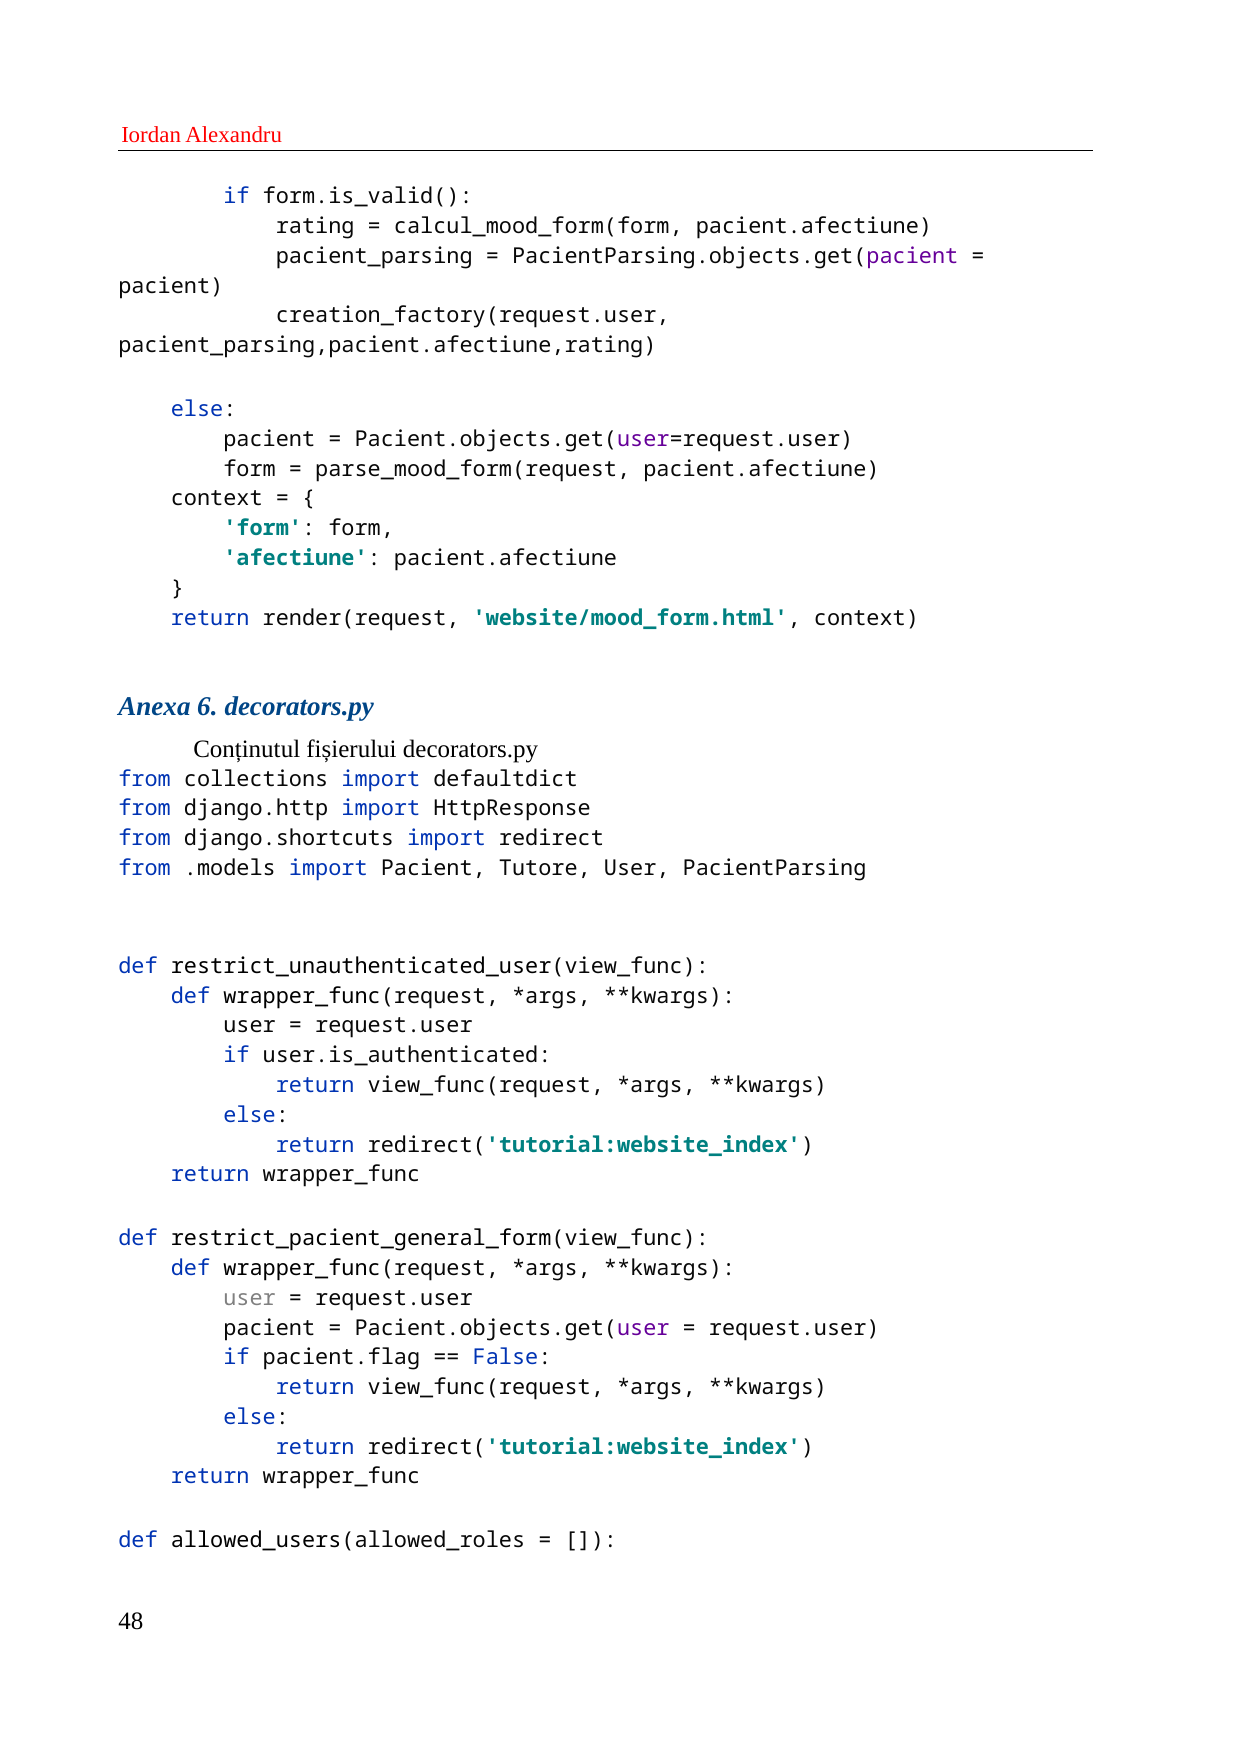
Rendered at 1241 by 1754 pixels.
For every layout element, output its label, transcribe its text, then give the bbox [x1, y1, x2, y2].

text from collections import defaultdict from django.http import HttpResponse from django.shortcuts import redirect from .models import Pacient, Tutore, User, PacientParsing def restrict_unauthenticated_user(view_func): def wrapper_func(request, *args, **kwargs): user = request.user if user.is_authenticated: return view_func(request, *args, **kwargs) else: return redirect('tutorial:website_index') return wrapper_func def restrict_pacient_general_form(view_func): def wrapper_func(request, *args, **kwargs): user = request.user pacient = Pacient.objects.get(user = request.user) if pacient.flag == False: return view_func(request, *args, **kwargs) else: return redirect('tutorial:website_index') return wrapper_func def allowed_users(allowed_roles = []): [118, 762, 1093, 1554]
subtitle decorators.py [118, 690, 1093, 721]
text if form.is_valid(): rating = calcul_mood_form(form, pacient.afectiune) pacient_parsing = PacientParsing.objects.get(pacient = pacient) creation_factory(request.user, pacient_parsing,pacient.afectiune,rating) else: pacient = Pacient.objects.get(user=request.user) form = parse_mood_form(request, pacient.afectiune) context = { 'form': form, 'afectiune': pacient.afectiune } return render(request, 'website/mood_form.html', context) [118, 180, 1093, 665]
text Conținutul fișierului decorators.py [118, 734, 1093, 762]
